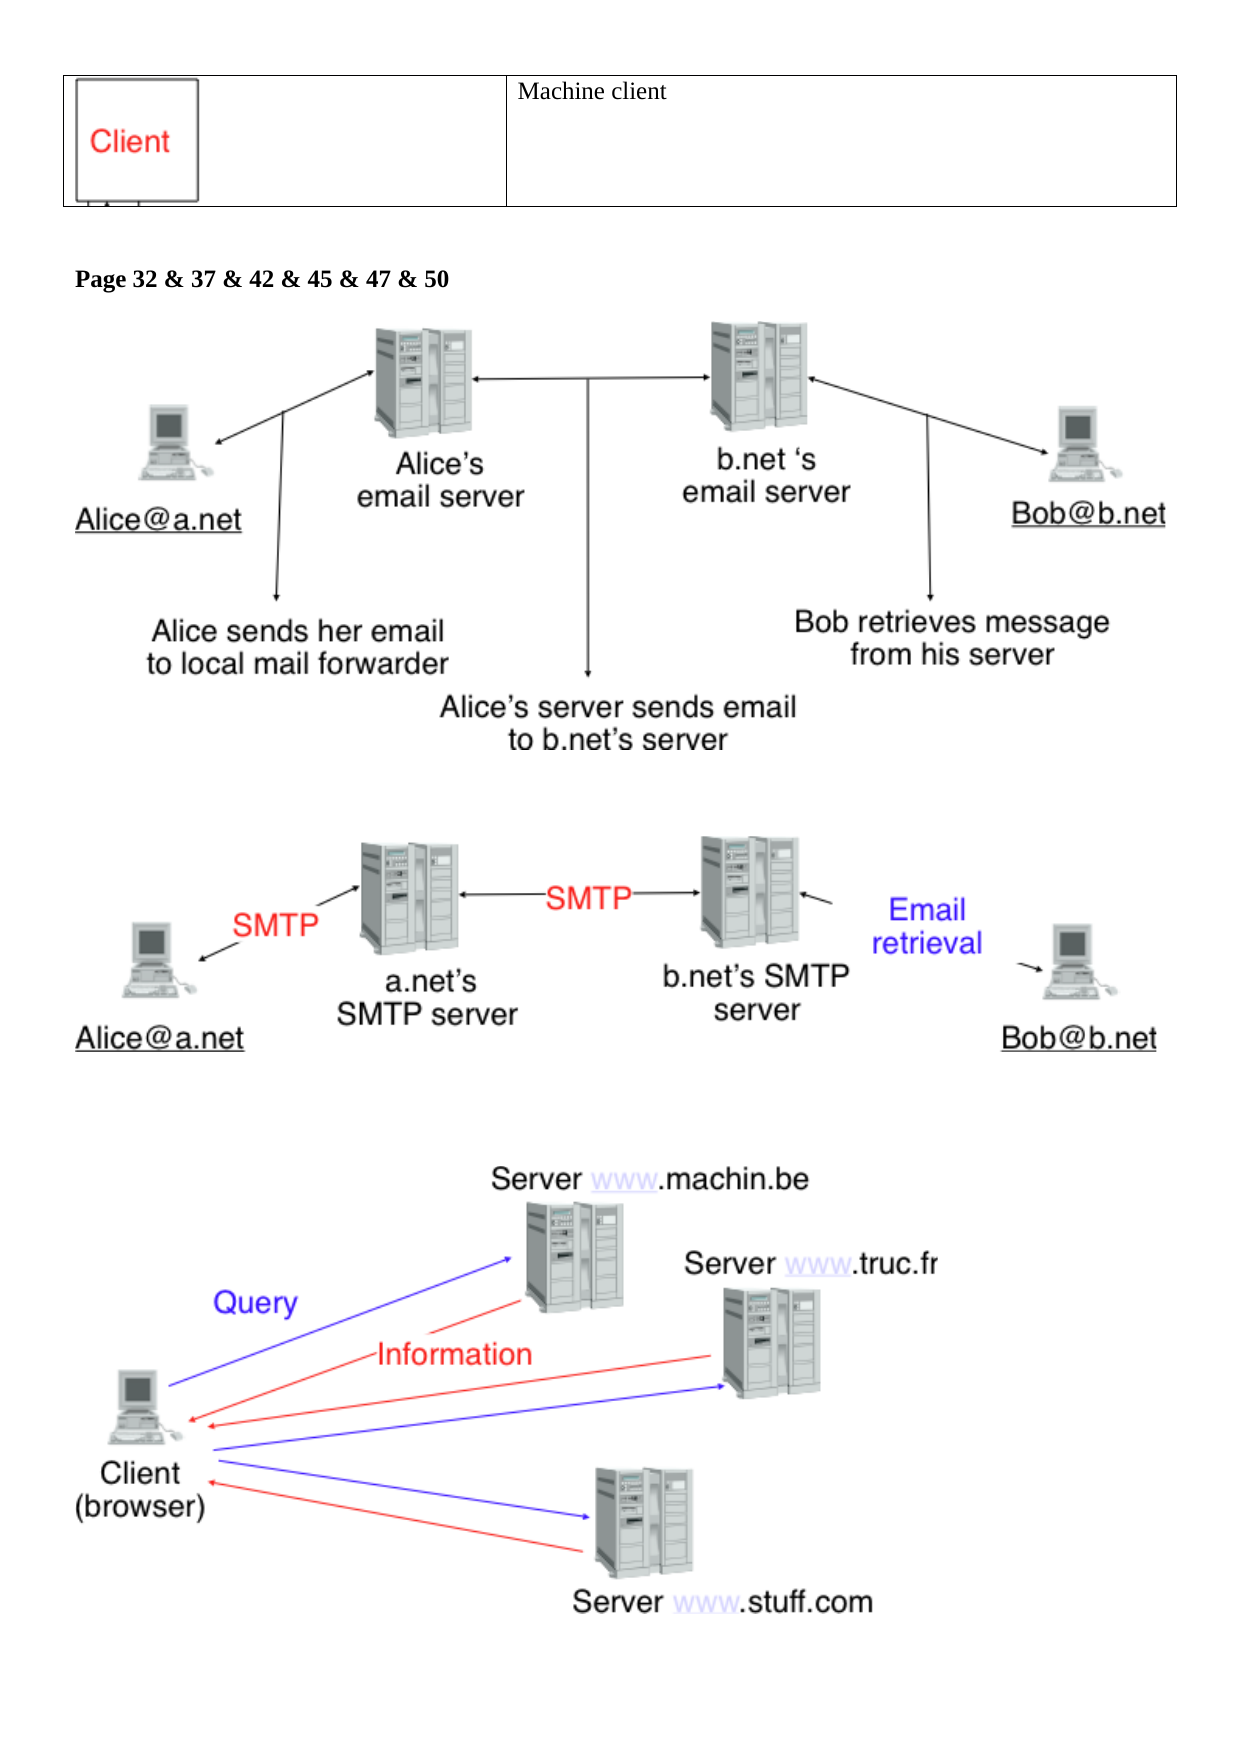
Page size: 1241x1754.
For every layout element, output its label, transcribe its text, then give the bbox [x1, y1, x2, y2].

picture [75, 76, 204, 206]
picture [75, 836, 1157, 1052]
table_cell [64, 76, 75, 206]
text Page 32 & 37 & 42 & 45 & 47 & 50 [75, 264, 1165, 293]
table_cell [204, 76, 506, 206]
picture [75, 321, 1166, 750]
table_cell Machine client [507, 76, 1176, 206]
picture [75, 1166, 938, 1614]
